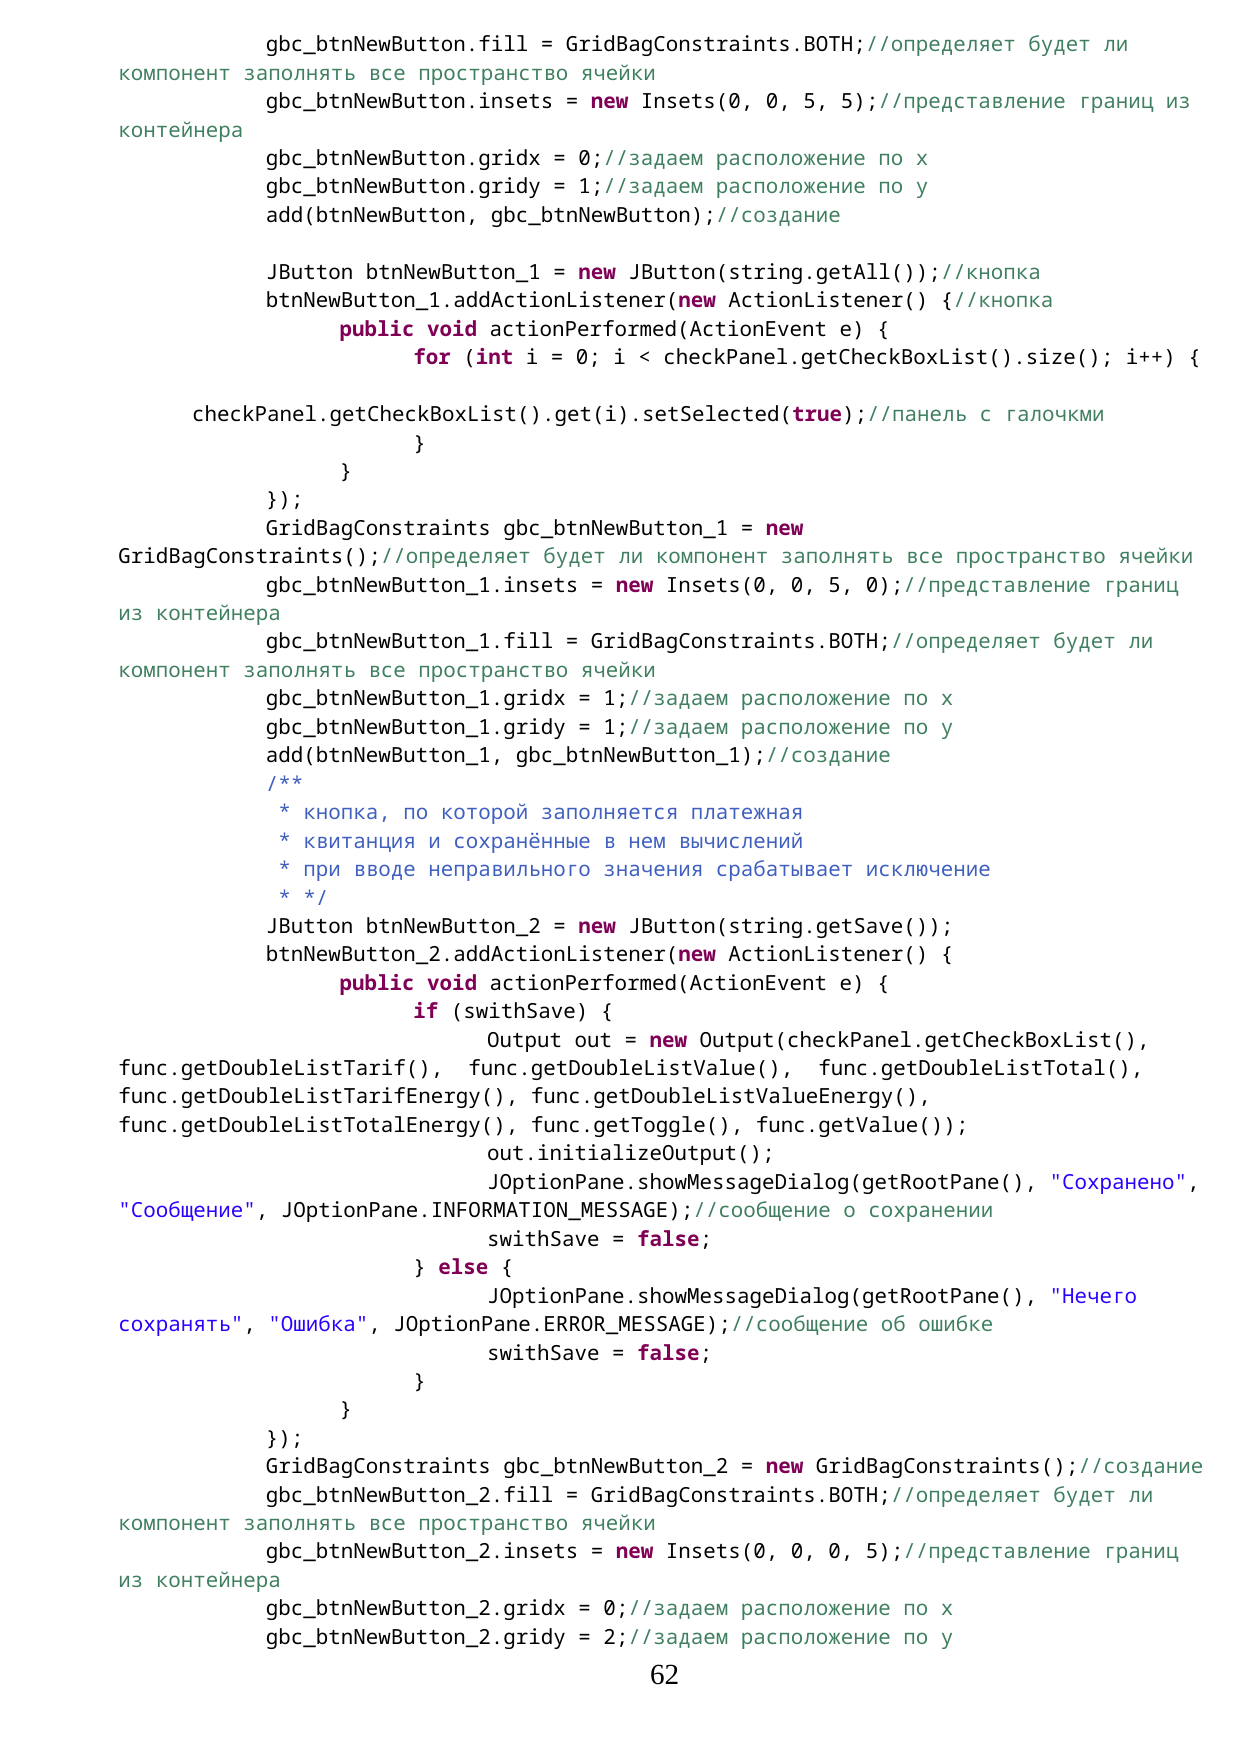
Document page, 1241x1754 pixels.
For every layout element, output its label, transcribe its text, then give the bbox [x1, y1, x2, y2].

text if (swithSave) { [118, 996, 1211, 1025]
text public void actionPerformed(ActionEvent e) { [118, 314, 1211, 342]
text swithSave = false; [118, 1338, 1211, 1366]
text for (int i = 0; i < checkPanel.getCheckBoxList().size(); i++) { [118, 342, 1211, 371]
text gbc_btnNewButton_1.gridx = 1;//задаем расположение по х [118, 683, 1211, 712]
text btnNewButton_2.addActionListener(new ActionListener() { [118, 939, 1211, 968]
text add(btnNewButton_1, gbc_btnNewButton_1);//создание [118, 740, 1211, 769]
text gbc_btnNewButton_1.gridy = 1;//задаем расположение по у [118, 712, 1211, 740]
text swithSave = false; [118, 1224, 1211, 1252]
text GridBagConstraints gbc_btnNewButton_1 = new GridBagConstraints();//определяет будет ли компонент заполнять все пространство ячейки [118, 513, 1211, 570]
text GridBagConstraints gbc_btnNewButton_2 = new GridBagConstraints();//создание [118, 1451, 1211, 1480]
text add(btnNewButton, gbc_btnNewButton);//создание [118, 200, 1211, 228]
text } else { [118, 1252, 1211, 1281]
text Output out = new Output(checkPanel.getCheckBoxList(), func.getDoubleListTarif(), func.getDoubleListValue(), func.getDoubleListTotal(), func.getDoubleListTarifEnergy(), func.getDoubleListValueEnergy(), func.getDoubleListTotalEnergy(), func.getToggle(), func.getValue()); [118, 1025, 1211, 1138]
text gbc_btnNewButton_2.fill = GridBagConstraints.BOTH;//определяет будет ли компонент заполнять все пространство ячейки [118, 1480, 1211, 1537]
text public void actionPerformed(ActionEvent e) { [118, 968, 1211, 996]
text * квитанция и сохранённые в нем вычислений [118, 826, 1211, 854]
text } [118, 456, 1211, 484]
text gbc_btnNewButton_2.gridx = 0;//задаем расположение по х [118, 1593, 1211, 1622]
text }); [118, 484, 1211, 513]
text gbc_btnNewButton.insets = new Insets(0, 0, 5, 5);//представление границ из контейнера [118, 86, 1211, 143]
text }); [118, 1423, 1211, 1451]
text JOptionPane.showMessageDialog(getRootPane(), "Нечего сохранять", "Ошибка", JOptionPane.ERROR_MESSAGE);//сообщение об ошибке [118, 1281, 1211, 1338]
text gbc_btnNewButton_1.insets = new Insets(0, 0, 5, 0);//представление границ из контейнера [118, 570, 1211, 627]
text gbc_btnNewButton_1.fill = GridBagConstraints.BOTH;//определяет будет ли компонент заполнять все пространство ячейки [118, 627, 1211, 683]
text /** [118, 769, 1211, 797]
text JButton btnNewButton_1 = new JButton(string.getAll());//кнопка [118, 257, 1211, 285]
text } [118, 428, 1211, 456]
text gbc_btnNewButton_2.gridy = 2;//задаем расположение по у [118, 1622, 1211, 1650]
text out.initializeOutput(); [118, 1138, 1211, 1167]
text gbc_btnNewButton_2.insets = new Insets(0, 0, 0, 5);//представление границ из контейнера [118, 1537, 1211, 1593]
text JOptionPane.showMessageDialog(getRootPane(), "Сохранено", "Сообщение", JOptionPane.INFORMATION_MESSAGE);//сообщение о сохранении [118, 1167, 1211, 1224]
text * при вводе неправильного значения срабатывает исключение [118, 854, 1211, 883]
text btnNewButton_1.addActionListener(new ActionListener() {//кнопка [118, 285, 1211, 314]
text gbc_btnNewButton.fill = GridBagConstraints.BOTH;//определяет будет ли компонент заполнять все пространство ячейки [118, 29, 1211, 86]
text gbc_btnNewButton.gridx = 0;//задаем расположение по х [118, 143, 1211, 172]
text checkPanel.getCheckBoxList().get(i).setSelected(true);//панель с галочкми [118, 371, 1211, 428]
text * кнопка, по которой заполняется платежная [118, 797, 1211, 826]
text } [118, 1394, 1211, 1423]
text gbc_btnNewButton.gridy = 1;//задаем расположение по у [118, 172, 1211, 200]
text * */ [118, 883, 1211, 911]
text } [118, 1366, 1211, 1394]
text JButton btnNewButton_2 = new JButton(string.getSave()); [118, 911, 1211, 939]
